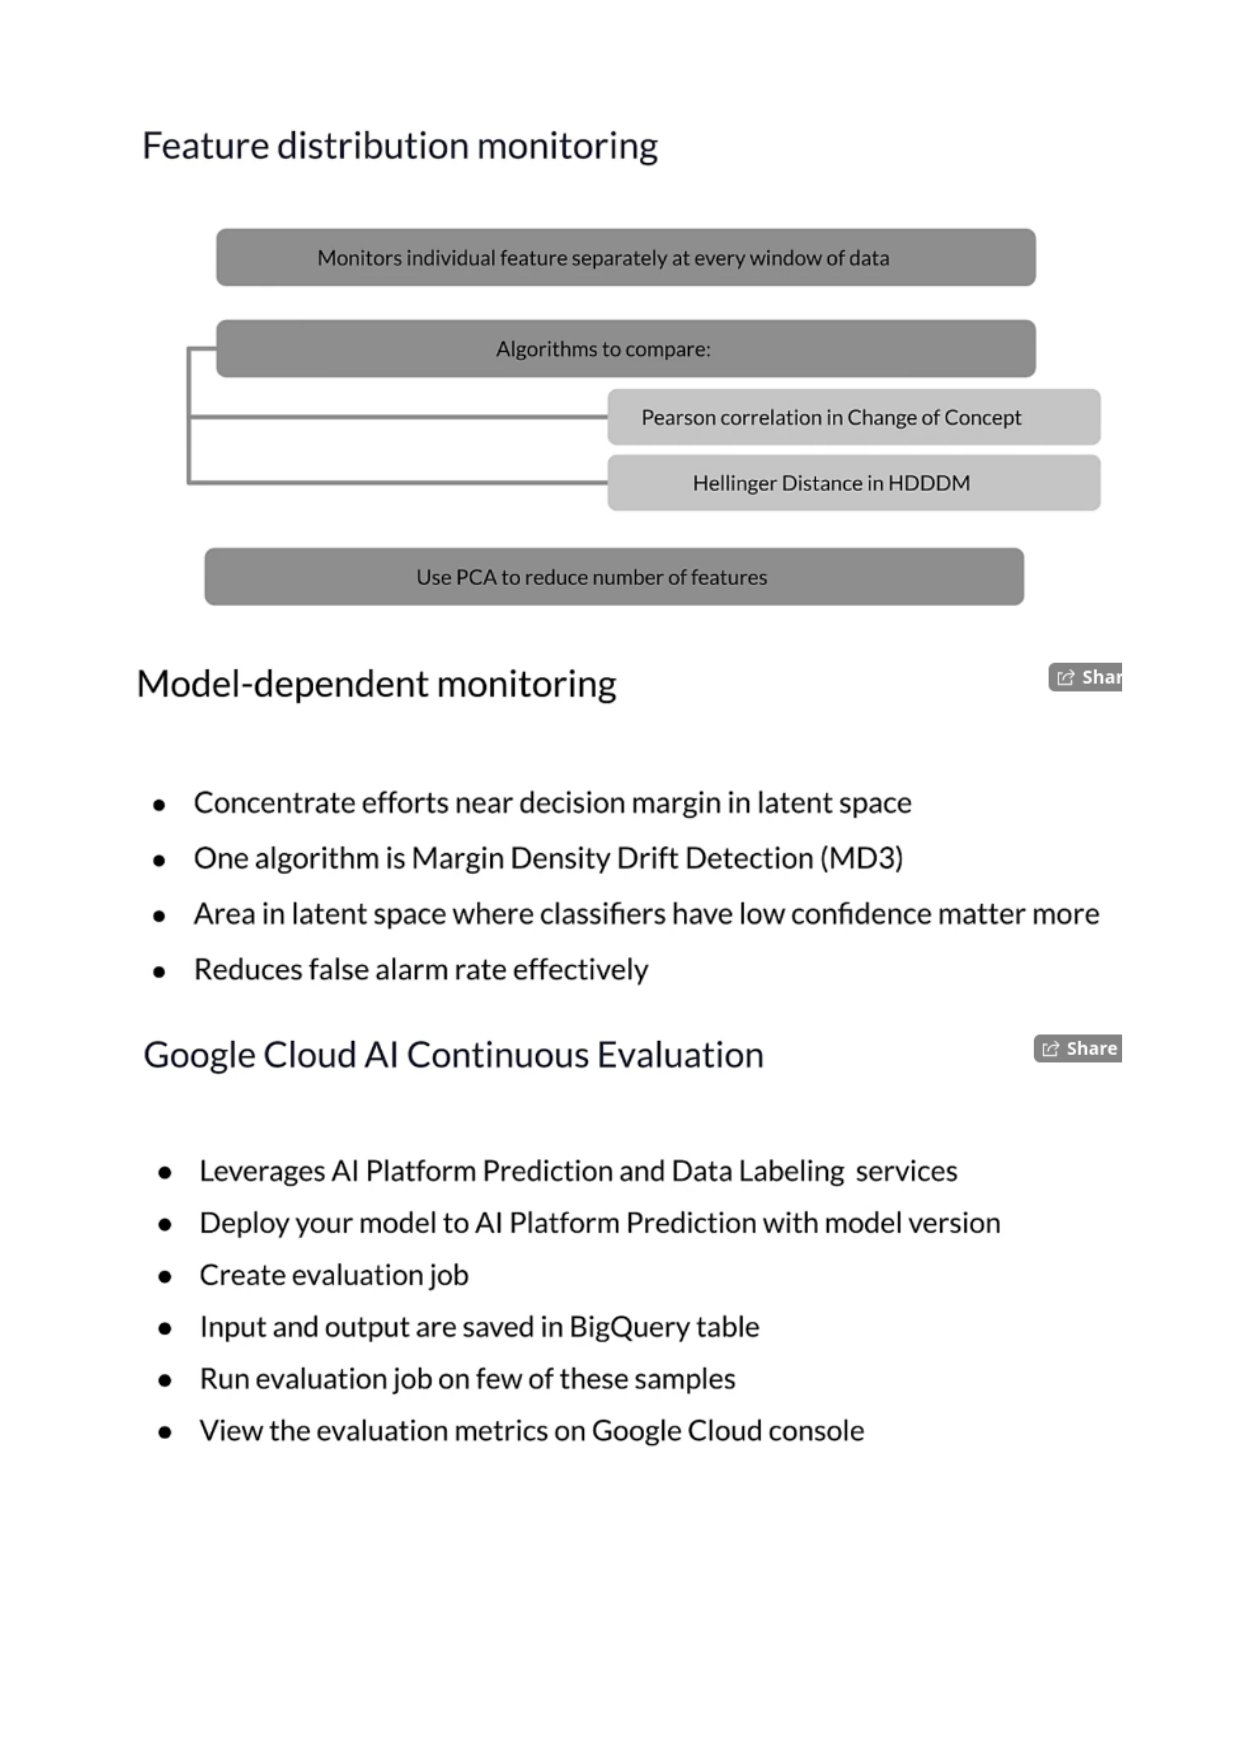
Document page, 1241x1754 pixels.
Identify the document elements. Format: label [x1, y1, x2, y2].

picture [118, 646, 1123, 999]
picture [118, 1027, 1123, 1458]
picture [118, 118, 1123, 618]
